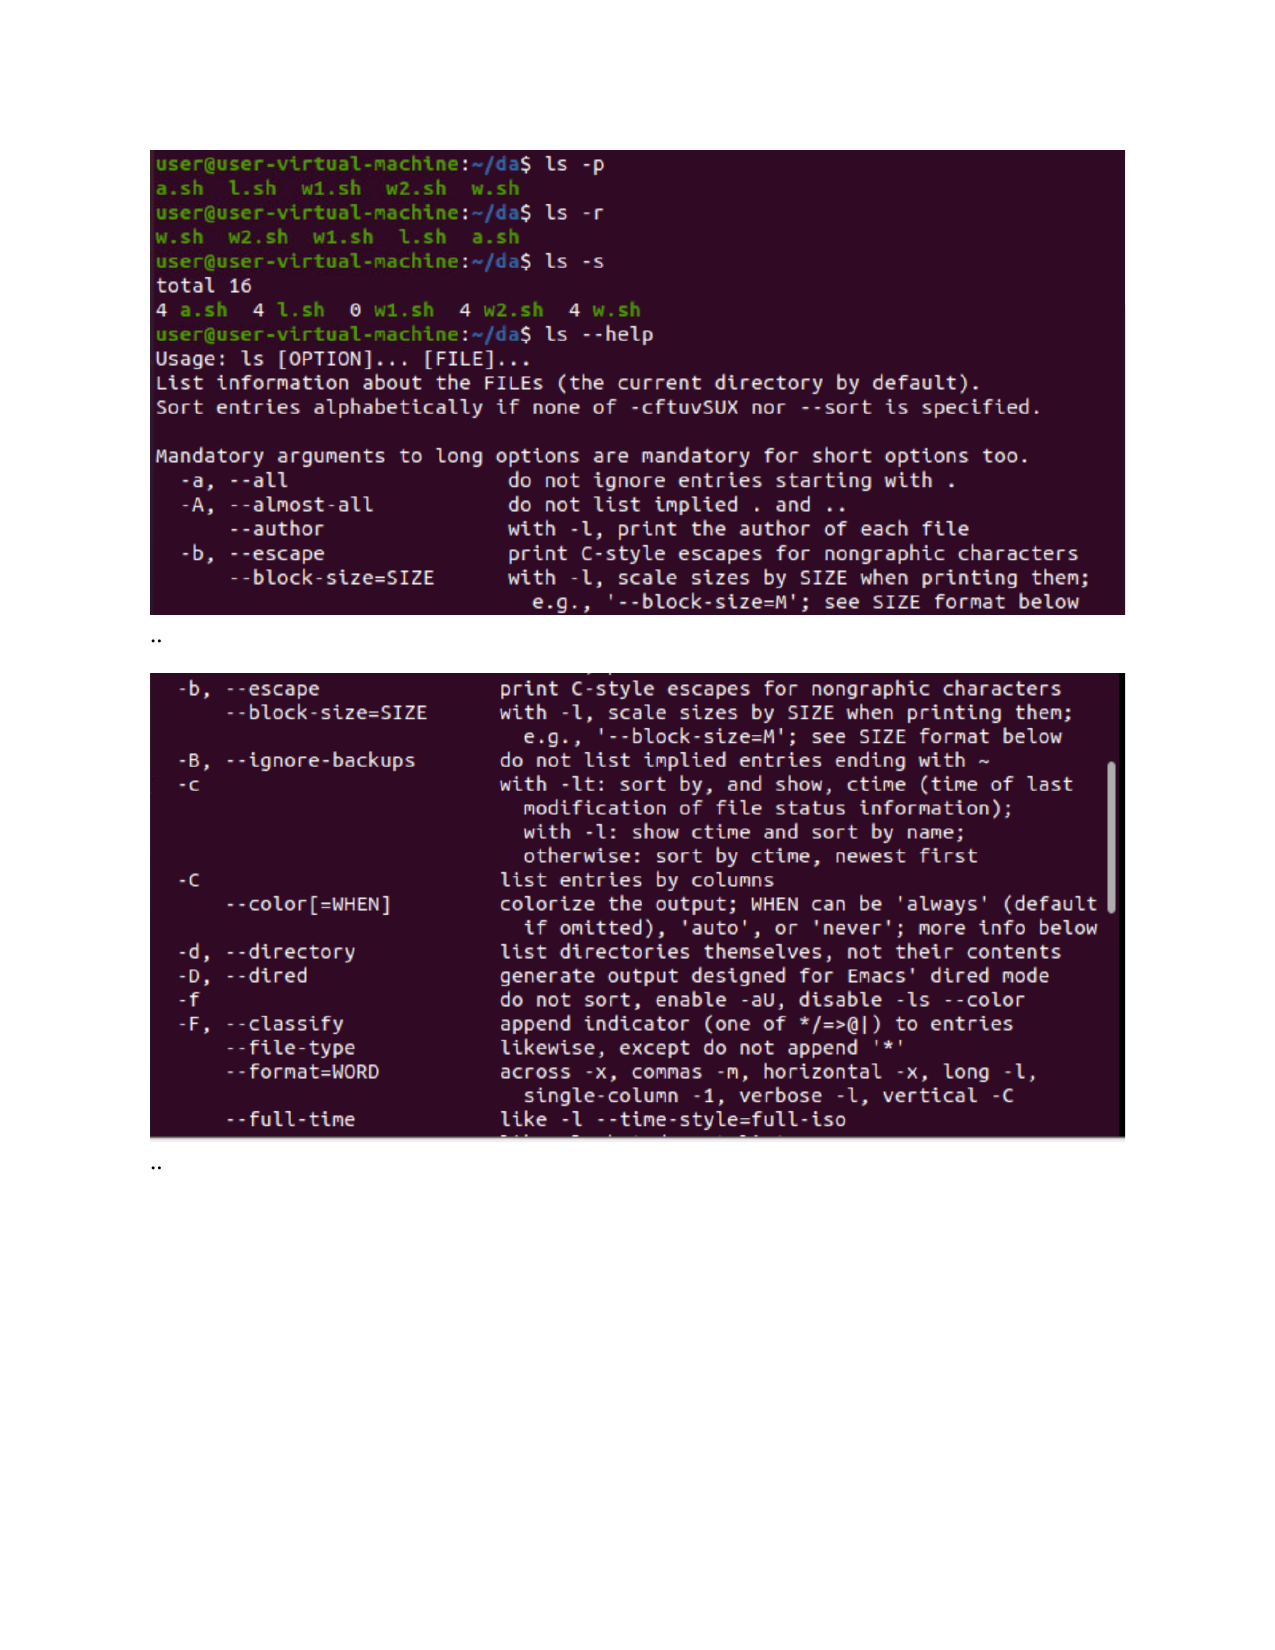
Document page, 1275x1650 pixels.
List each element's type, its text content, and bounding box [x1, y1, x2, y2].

picture [150, 673, 1125, 1142]
picture [150, 150, 1125, 615]
text .. [150, 615, 1125, 648]
text .. [150, 1142, 1125, 1174]
